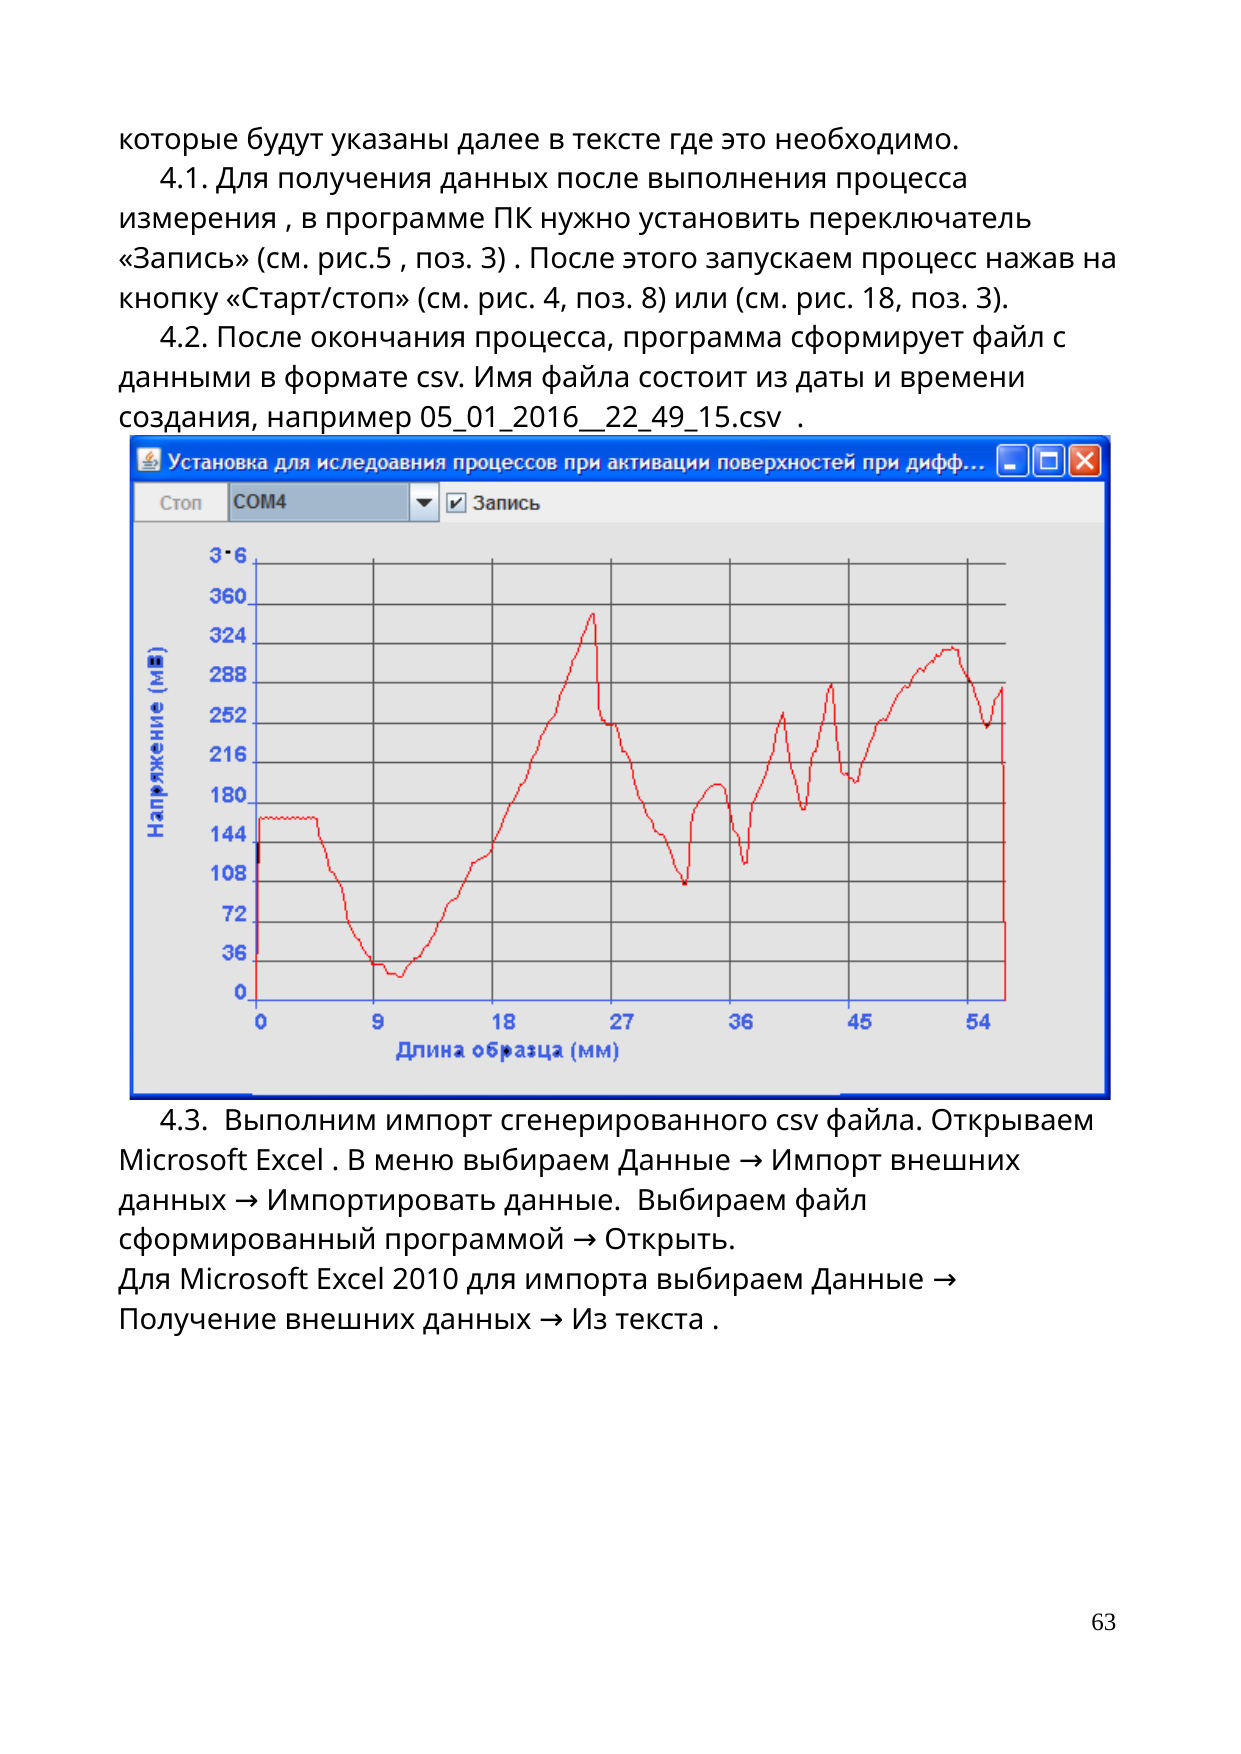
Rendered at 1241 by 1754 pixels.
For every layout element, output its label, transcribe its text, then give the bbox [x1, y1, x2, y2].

text которые будут указаны далее в тексте где это необходимо. [118, 118, 1122, 158]
text 4.3. Выполним импорт сгенерированного csv файла. Открываем Microsoft Excel . В меню выбираем Данные → Импорт внешних данных → Импортировать данные. Выбираем файл сформированный программой → Открыть. [118, 436, 1122, 1258]
text 4.2. После окончания процесса, программа сформирует файл с данными в формате csv. Имя файла состоит из даты и времени создания, например 05_01_2016__22_49_15.csv . [118, 317, 1122, 436]
picture [129, 435, 1111, 1100]
text Для Microsoft Excel 2010 для импорта выбираем Данные → Получение внешних данных → Из текста . [118, 1258, 1122, 1338]
text 4.1. Для получения данных после выполнения процесса измерения , в программе ПК нужно установить переключатель «Запись» (см. рис.5 , поз. 3) . После этого запускаем процесс нажав на кнопку «Старт/стоп» (см. рис. 4, поз. 8) или (см. рис. 18, поз. 3). [118, 158, 1122, 317]
